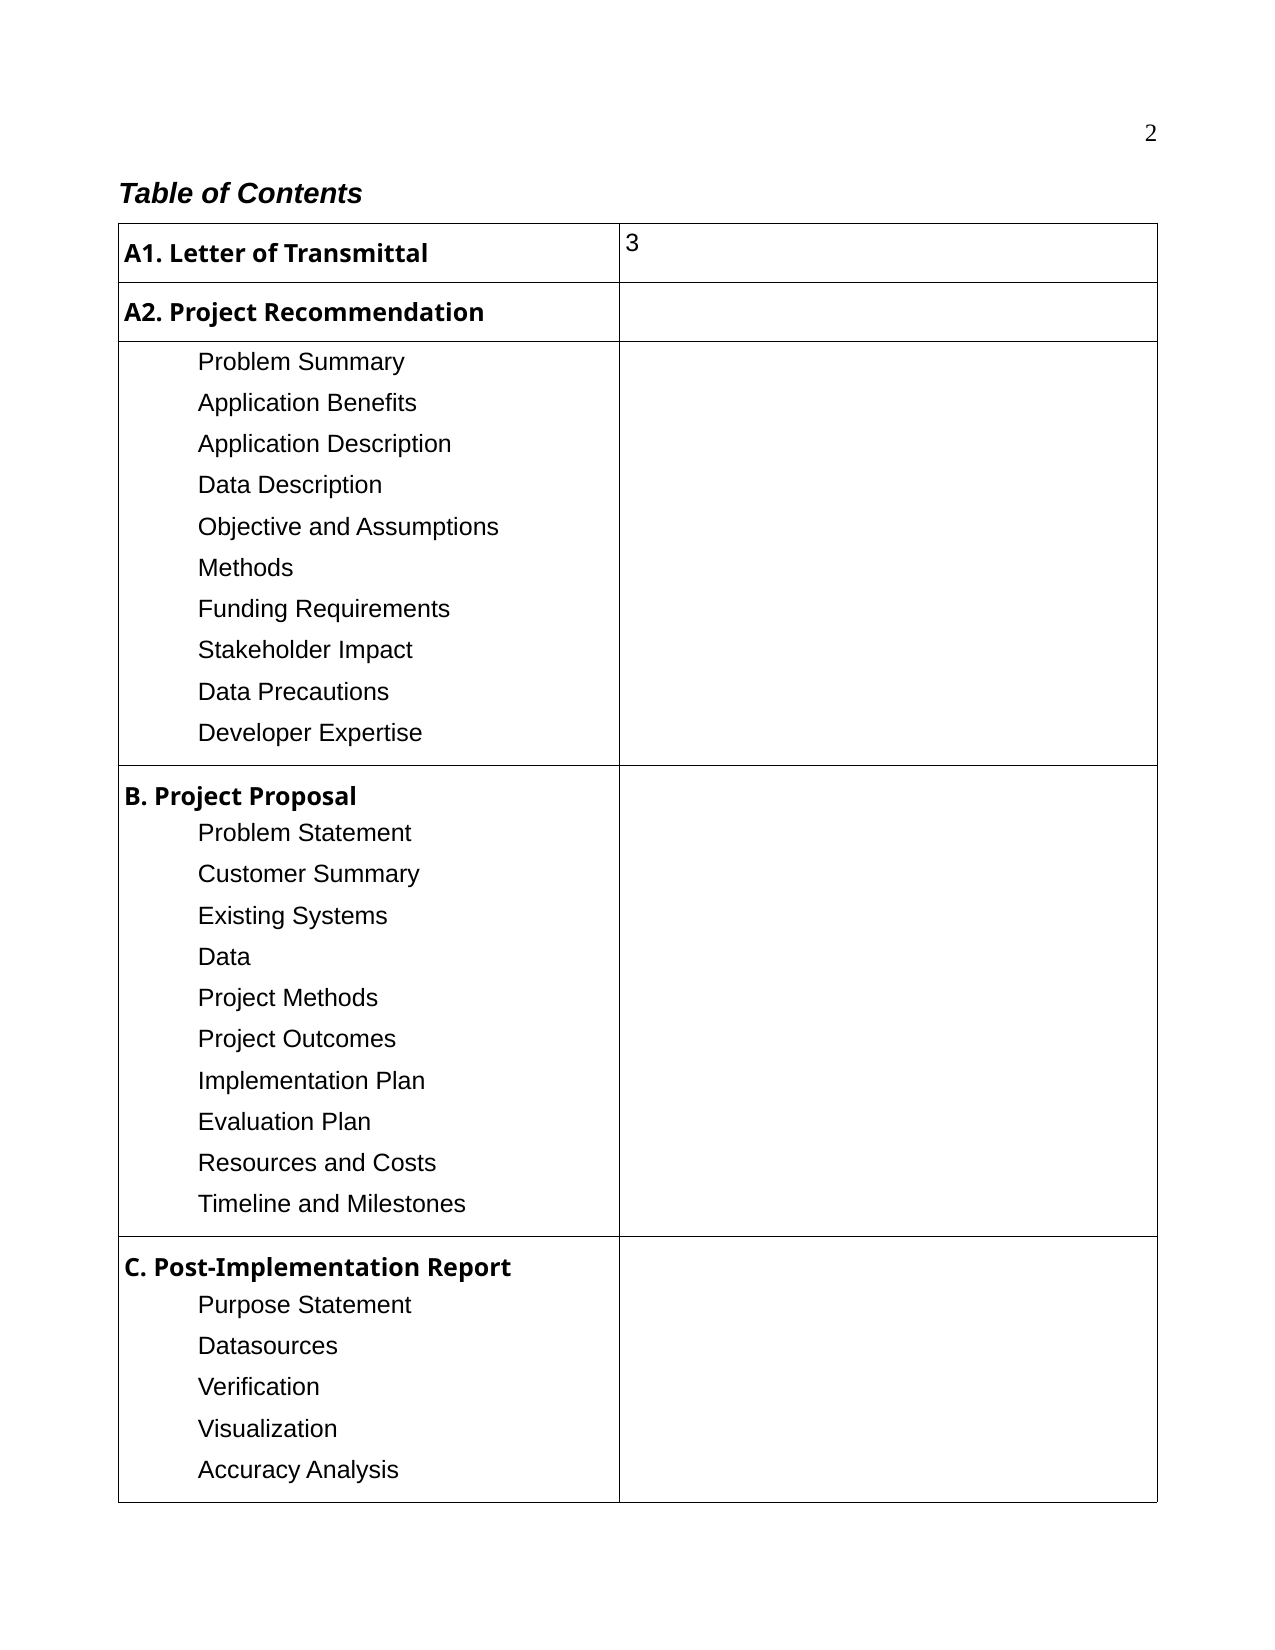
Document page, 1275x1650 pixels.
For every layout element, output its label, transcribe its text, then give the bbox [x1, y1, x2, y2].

table_cell A2. Project Recommendation [119, 283, 619, 341]
table_cell [620, 766, 1157, 1236]
table_header 3 [620, 224, 1157, 282]
table_cell Problem Summary Application Benefits Application Description Data Description Objective and Assumptions Methods Funding Requirements Stakeholder Impact Data Precautions Developer Expertise [119, 342, 619, 765]
table_cell [620, 342, 1157, 765]
subtitle Table of Contents [118, 176, 1157, 210]
table_cell B. Project Proposal Problem Statement Customer Summary Existing Systems Data Project Methods Project Outcomes Implementation Plan Evaluation Plan Resources and Costs Timeline and Milestones [119, 766, 619, 1236]
table_cell C. Post-Implementation Report Purpose Statement Datasources Verification Visualization Accuracy Analysis [119, 1237, 619, 1502]
table_cell [620, 283, 1157, 341]
table_header A1. Letter of Transmittal [119, 224, 619, 282]
table_cell [620, 1237, 1157, 1502]
